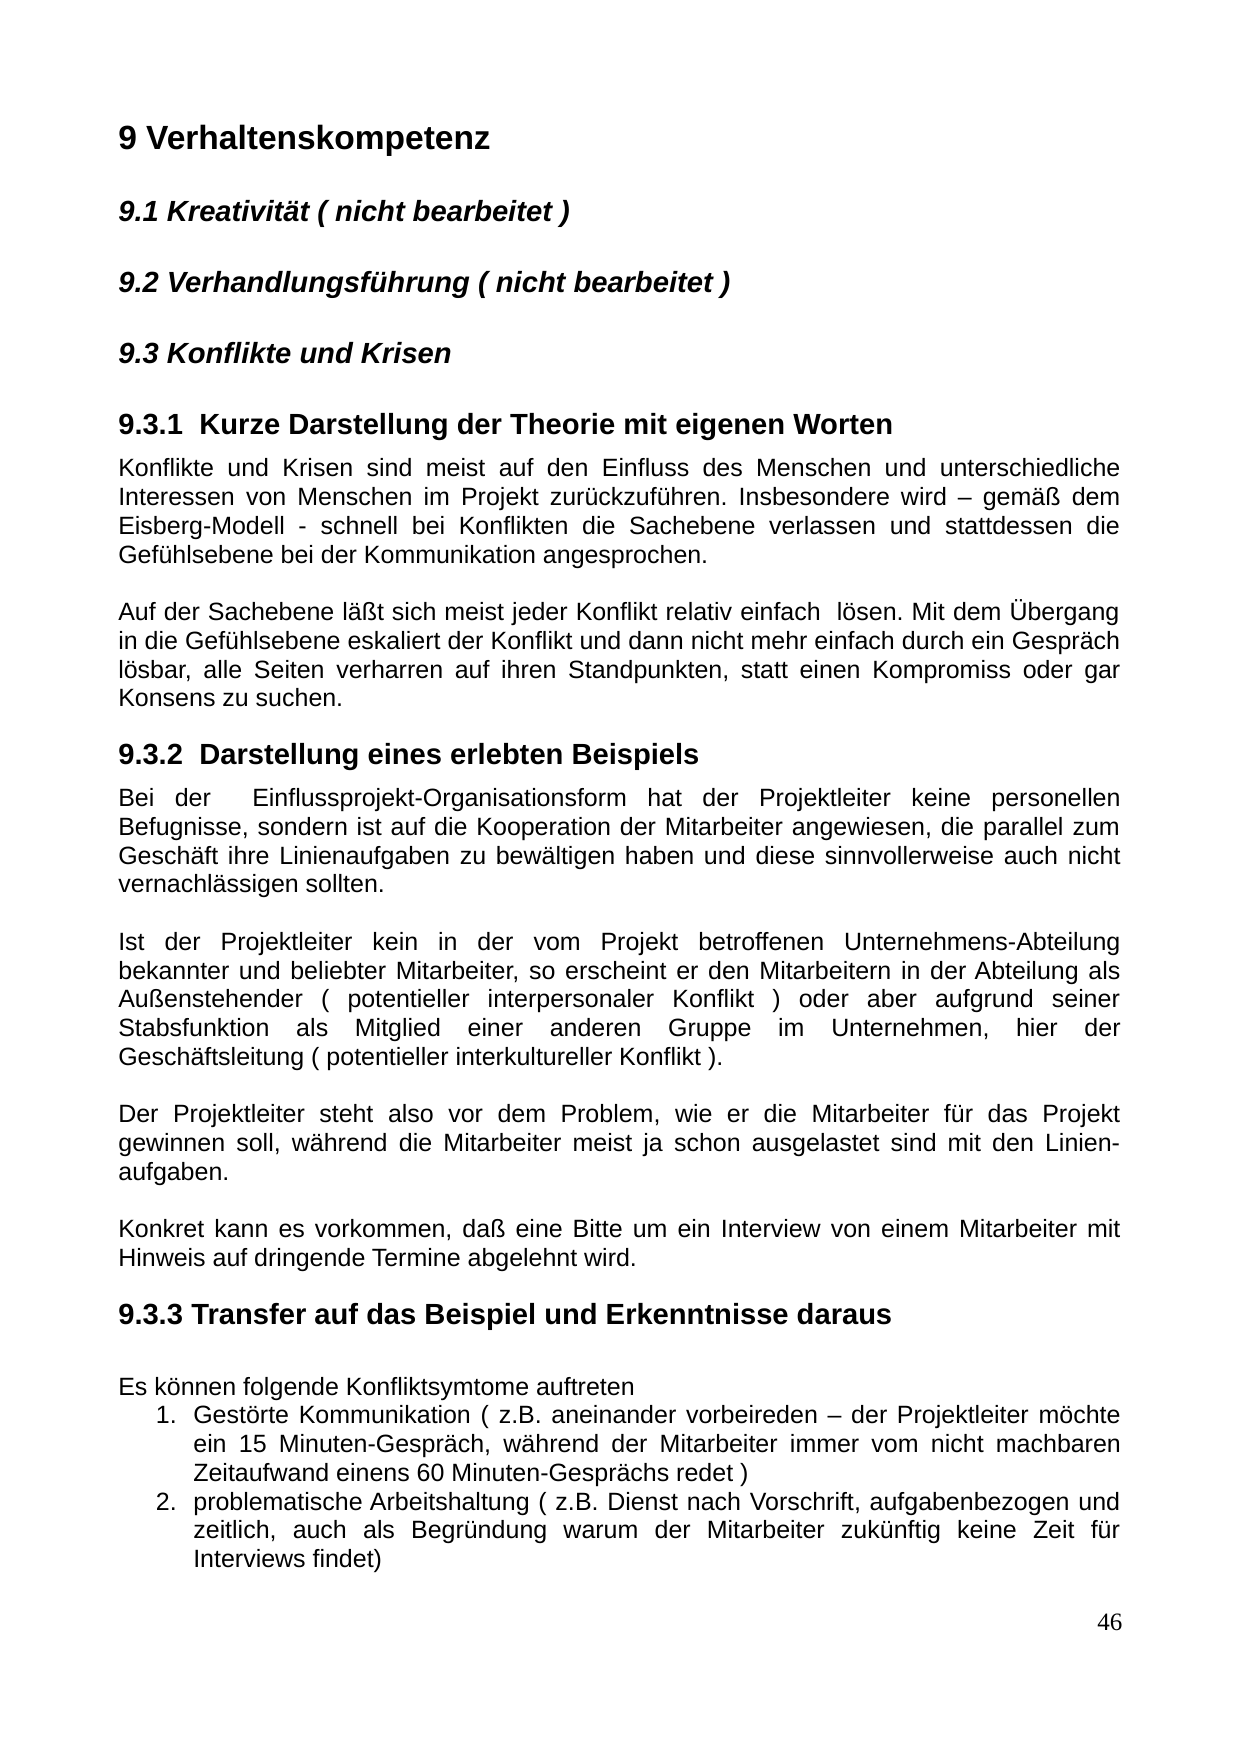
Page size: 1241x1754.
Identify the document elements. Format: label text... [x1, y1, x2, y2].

subtitle 9.3.1 Kurze Darstellung der Theorie mit eigenen Worten [118, 407, 1122, 441]
subtitle 9.3.2 Darstellung eines erlebten Beispiels [118, 737, 1122, 771]
text Ist der Projektleiter kein in der vom Projekt betroffenen Unternehmens-Abteilung bekannter und beliebter Mitarbeiter, so erscheint er den Mitarbeitern in der Abteilung als Außenstehender ( potentieller interpersonaler Konflikt ) oder aber aufgrund seiner Stabsfunktion als Mitglied einer anderen Gruppe im Unternehmen, hier der Geschäftsleitung ( potentieller interkultureller Konflikt ). [118, 927, 1122, 1071]
subtitle 9 Verhaltenskompetenz [118, 118, 1122, 157]
text Konkret kann es vorkommen, daß eine Bitte um ein Interview von einem Mitarbeiter mit Hinweis auf dringende Termine abgelehnt wird. [118, 1214, 1122, 1272]
text Konflikte und Krisen sind meist auf den Einfluss des Menschen und unterschiedliche Interessen von Menschen im Projekt zurückzuführen. Insbesondere wird – gemäß dem Eisberg-Modell - schnell bei Konflikten die Sachebene verlassen und stattdessen die Gefühlsebene bei der Kommunikation angesprochen. [118, 453, 1122, 568]
subtitle 9.3 Konflikte und Krisen [118, 336, 1122, 370]
subtitle 9.3.3 Transfer auf das Beispiel und Erkenntnisse daraus [118, 1297, 1122, 1331]
text Es können folgende Konfliktsymtome auftreten [118, 1372, 1122, 1401]
text Bei der Einflussprojekt-Organisationsform hat der Projektleiter keine personellen Befugnisse, sondern ist auf die Kooperation der Mitarbeiter angewiesen, die parallel zum Geschäft ihre Linienaufgaben zu bewältigen haben und diese sinnvollerweise auch nicht vernachlässigen sollten. [118, 783, 1122, 898]
text Auf der Sachebene läßt sich meist jeder Konflikt relativ einfach lösen. Mit dem Übergang in die Gefühlsebene eskaliert der Konflikt und dann nicht mehr einfach durch ein Gespräch lösbar, alle Seiten verharren auf ihren Standpunkten, statt einen Kompromiss oder gar Konsens zu suchen. [118, 597, 1122, 712]
subtitle 9.1 Kreativität ( nicht bearbeitet ) [118, 194, 1122, 228]
text Der Projektleiter steht also vor dem Problem, wie er die Mitarbeiter für das Projekt gewinnen soll, während die Mitarbeiter meist ja schon ausgelastet sind mit den Linien-aufgaben. [118, 1099, 1122, 1186]
list problematische Arbeitshaltung ( z.B. Dienst nach Vorschrift, aufgabenbezogen und zeitlich, auch als Begründung warum der Mitarbeiter zukünftig keine Zeit für Interviews findet) [156, 1487, 1122, 1573]
list Gestörte Kommunikation ( z.B. aneinander vorbeireden – der Projektleiter möchte ein 15 Minuten-Gespräch, während der Mitarbeiter immer vom nicht machbaren Zeitaufwand einens 60 Minuten-Gesprächs redet ) [156, 1401, 1122, 1487]
subtitle 9.2 Verhandlungsführung ( nicht bearbeitet ) [118, 265, 1122, 299]
